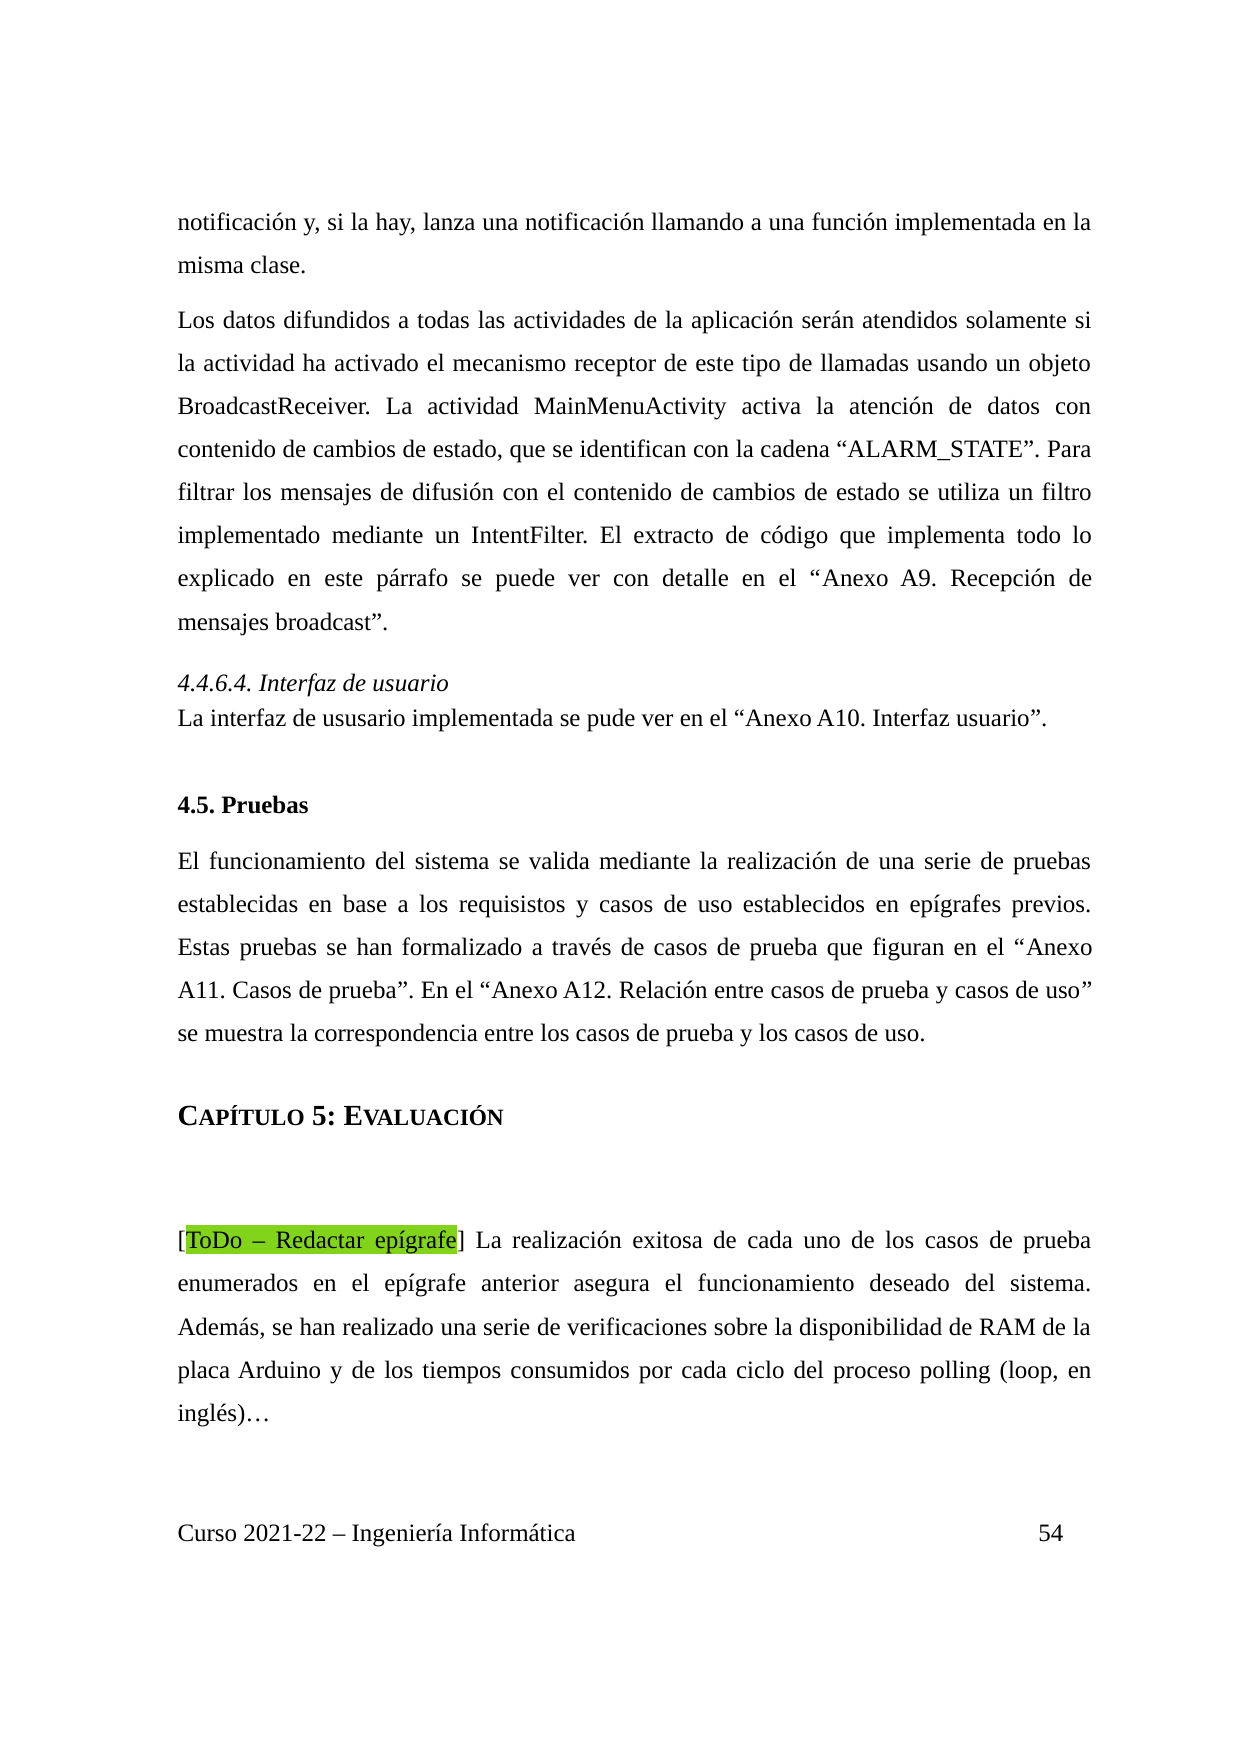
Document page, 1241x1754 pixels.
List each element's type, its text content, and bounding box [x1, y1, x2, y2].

text [ToDo – Redactar epígrafe] La realización exitosa de cada uno de los casos de prueba enumerados en el epígrafe anterior asegura el funcionamiento deseado del sistema. Además, se han realizado una serie de verificaciones sobre la disponibilidad de RAM de la placa Arduino y de los tiempos consumidos por cada ciclo del proceso polling (loop, en inglés)… [177, 1225, 1092, 1427]
text Los datos difundidos a todas las actividades de la aplicación serán atendidos solamente si la actividad ha activado el mecanismo receptor de este tipo de llamadas usando un objeto BroadcastReceiver. La actividad MainMenuActivity activa la atención de datos con contenido de cambios de estado, que se identifican con la cadena “ALARM_STATE”. Para filtrar los mensajes de difusión con el contenido de cambios de estado se utiliza un filtro implementado mediante un IntentFilter. El extracto de código que implementa todo lo explicado en este párrafo se puede ver con detalle en el “Anexo A9. Recepción de mensajes broadcast”. [177, 305, 1092, 635]
subtitle 4.5. Pruebas [177, 791, 1092, 819]
text notificación y, si la hay, lanza una notificación llamando a una función implementada en la misma clase. [177, 207, 1092, 278]
text El funcionamiento del sistema se valida mediante la realización de una serie de pruebas establecidas en base a los requisistos y casos de uso establecidos en epígrafes previos. Estas pruebas se han formalizado a través de casos de prueba que figuran en el “Anexo A11. Casos de prueba”. En el “Anexo A12. Relación entre casos de prueba y casos de uso” se muestra la correspondencia entre los casos de prueba y los casos de uso. [177, 846, 1092, 1047]
subtitle Capítulo 5: Evaluación [177, 1098, 1092, 1132]
text La interfaz de ususario implementada se pude ver en el “Anexo A10. Interfaz usuario”. [177, 703, 1092, 732]
subtitle 4.4.6.4. Interfaz de usuario [177, 668, 1092, 697]
